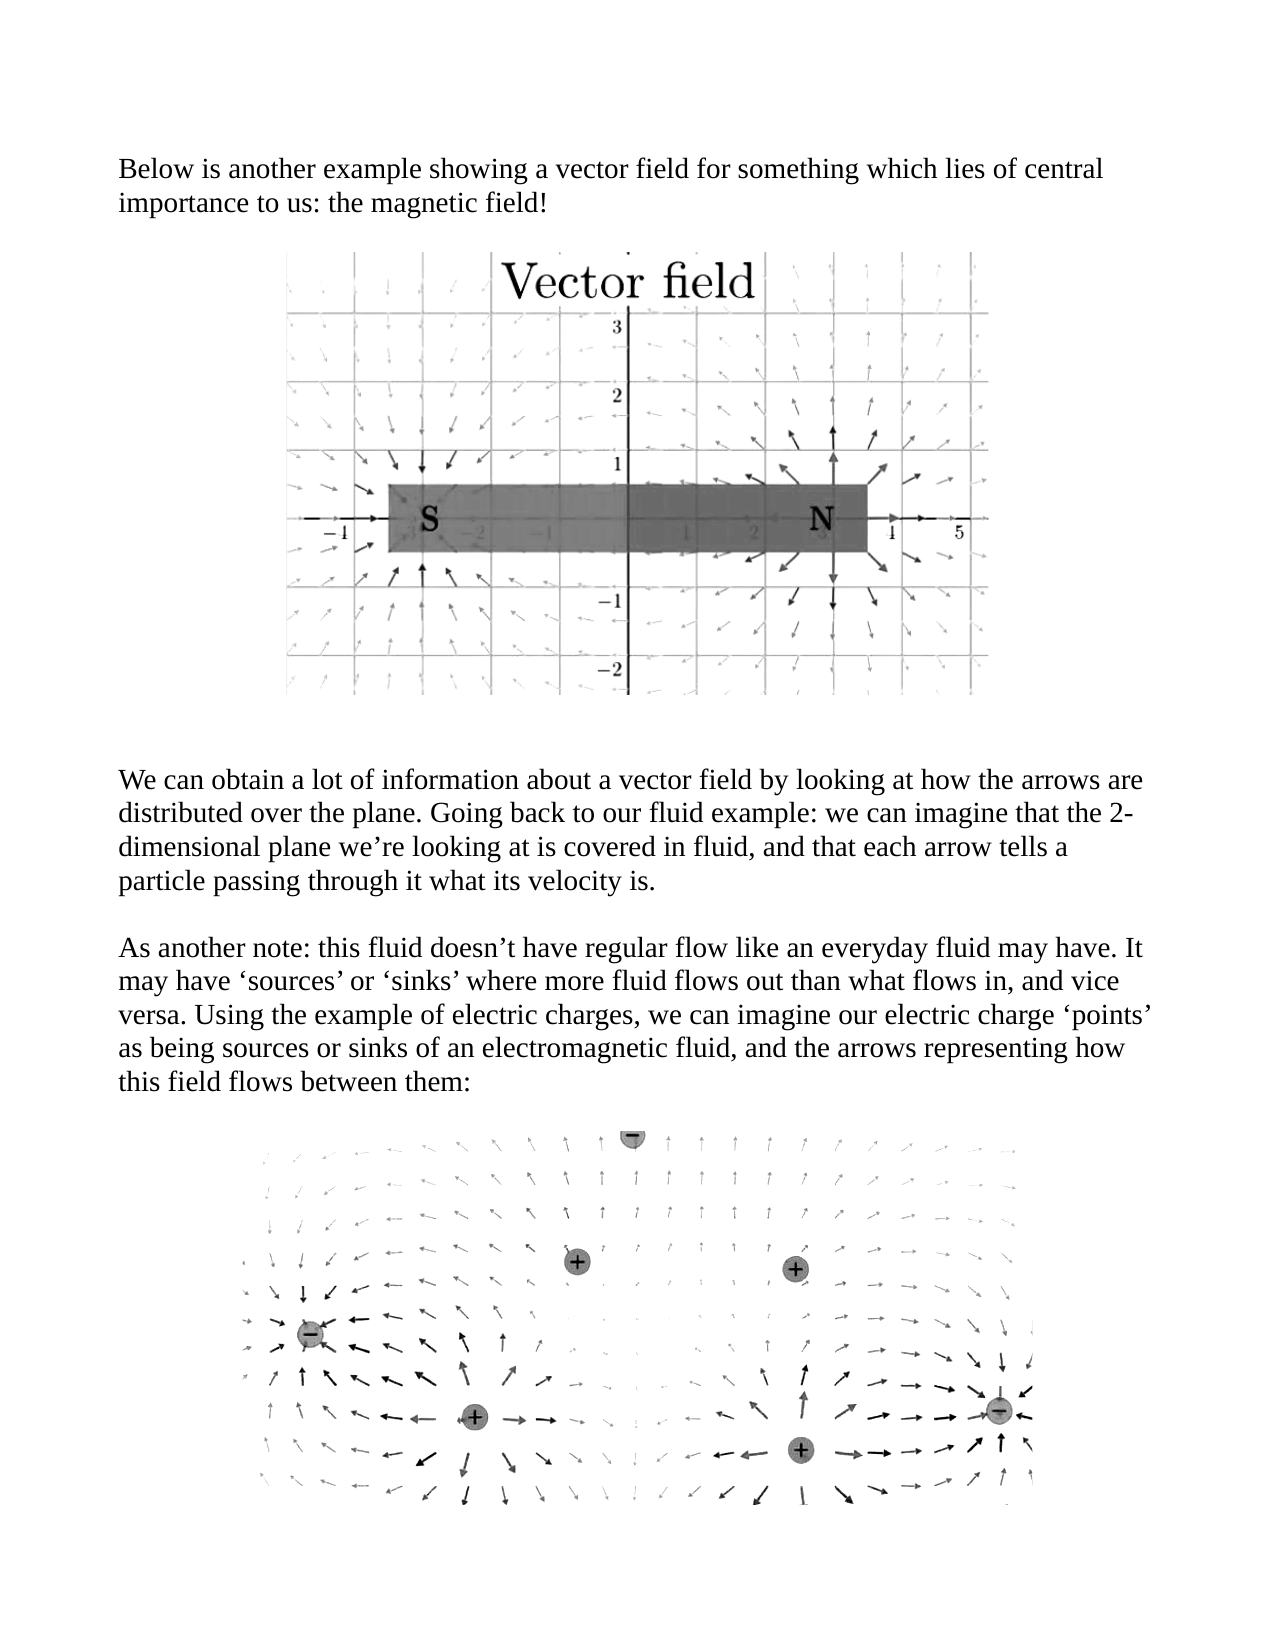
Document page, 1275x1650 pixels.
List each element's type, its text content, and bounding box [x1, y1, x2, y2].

picture [286, 252, 989, 695]
text As another note: this fluid doesn’t have regular flow like an everyday fluid may have. It may have ‘sources’ or ‘sinks’ where more fluid flows out than what flows in, and vice versa. Using the example of electric charges, we can imagine our electric charge ‘points’ as being sources or sinks of an electromagnetic fluid, and the arrows representing how this field flows between them: [118, 930, 1157, 1097]
text We can obtain a lot of information about a vector field by looking at how the arrows are distributed over the plane. Going back to our fluid example: we can imagine that the 2-dimensional plane we’re looking at is covered in fluid, and that each arrow tells a particle passing through it what its velocity is. [118, 762, 1157, 896]
text Below is another example showing a vector field for something which lies of central importance to us: the magnetic field! [118, 152, 1157, 219]
picture [242, 1131, 1033, 1505]
